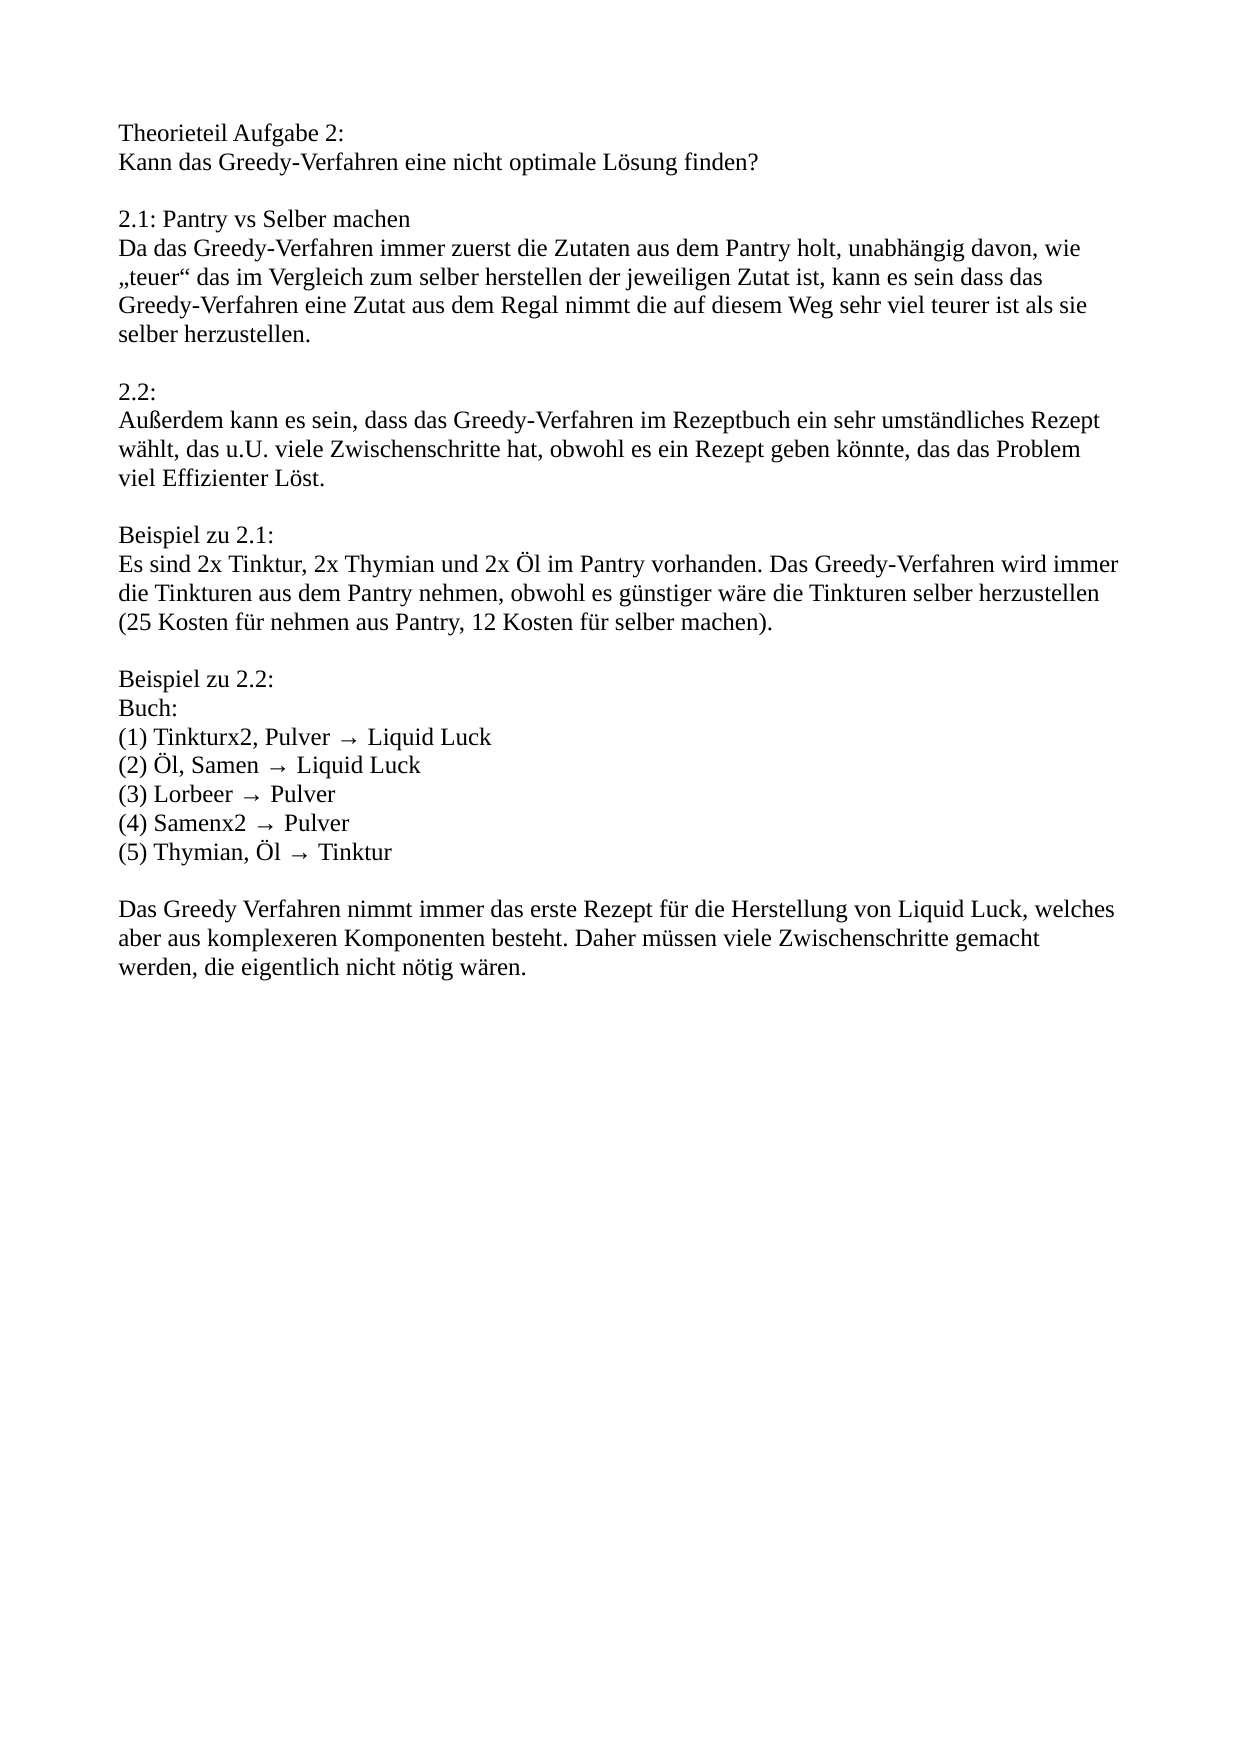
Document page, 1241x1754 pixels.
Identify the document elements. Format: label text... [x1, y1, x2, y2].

text (4) Samenx2 → Pulver [118, 808, 1122, 837]
text Beispiel zu 2.2: [118, 664, 1122, 693]
text (1) Tinkturx2, Pulver → Liquid Luck [118, 722, 1122, 751]
text Beispiel zu 2.1: [118, 521, 1122, 549]
text Theorieteil Aufgabe 2: [118, 118, 1122, 147]
text Buch: [118, 693, 1122, 722]
text Außerdem kann es sein, dass das Greedy-Verfahren im Rezeptbuch ein sehr umständliches Rezept wählt, das u.U. viele Zwischenschritte hat, obwohl es ein Rezept geben könnte, das das Problem viel Effizienter Löst. [118, 406, 1122, 492]
text (2) Öl, Samen → Liquid Luck [118, 751, 1122, 779]
text Da das Greedy-Verfahren immer zuerst die Zutaten aus dem Pantry holt, unabhängig davon, wie „teuer“ das im Vergleich zum selber herstellen der jeweiligen Zutat ist, kann es sein dass das Greedy-Verfahren eine Zutat aus dem Regal nimmt die auf diesem Weg sehr viel teurer ist als sie selber herzustellen. [118, 233, 1122, 348]
text 2.1: Pantry vs Selber machen [118, 204, 1122, 233]
text (3) Lorbeer → Pulver [118, 779, 1122, 808]
text 2.2: [118, 377, 1122, 406]
text (5) Thymian, Öl → Tinktur [118, 837, 1122, 866]
text Das Greedy Verfahren nimmt immer das erste Rezept für die Herstellung von Liquid Luck, welches aber aus komplexeren Komponenten besteht. Daher müssen viele Zwischenschritte gemacht werden, die eigentlich nicht nötig wären. [118, 894, 1122, 981]
text Kann das Greedy-Verfahren eine nicht optimale Lösung finden? [118, 147, 1122, 176]
text Es sind 2x Tinktur, 2x Thymian und 2x Öl im Pantry vorhanden. Das Greedy-Verfahren wird immer die Tinkturen aus dem Pantry nehmen, obwohl es günstiger wäre die Tinkturen selber herzustellen (25 Kosten für nehmen aus Pantry, 12 Kosten für selber machen). [118, 549, 1122, 636]
